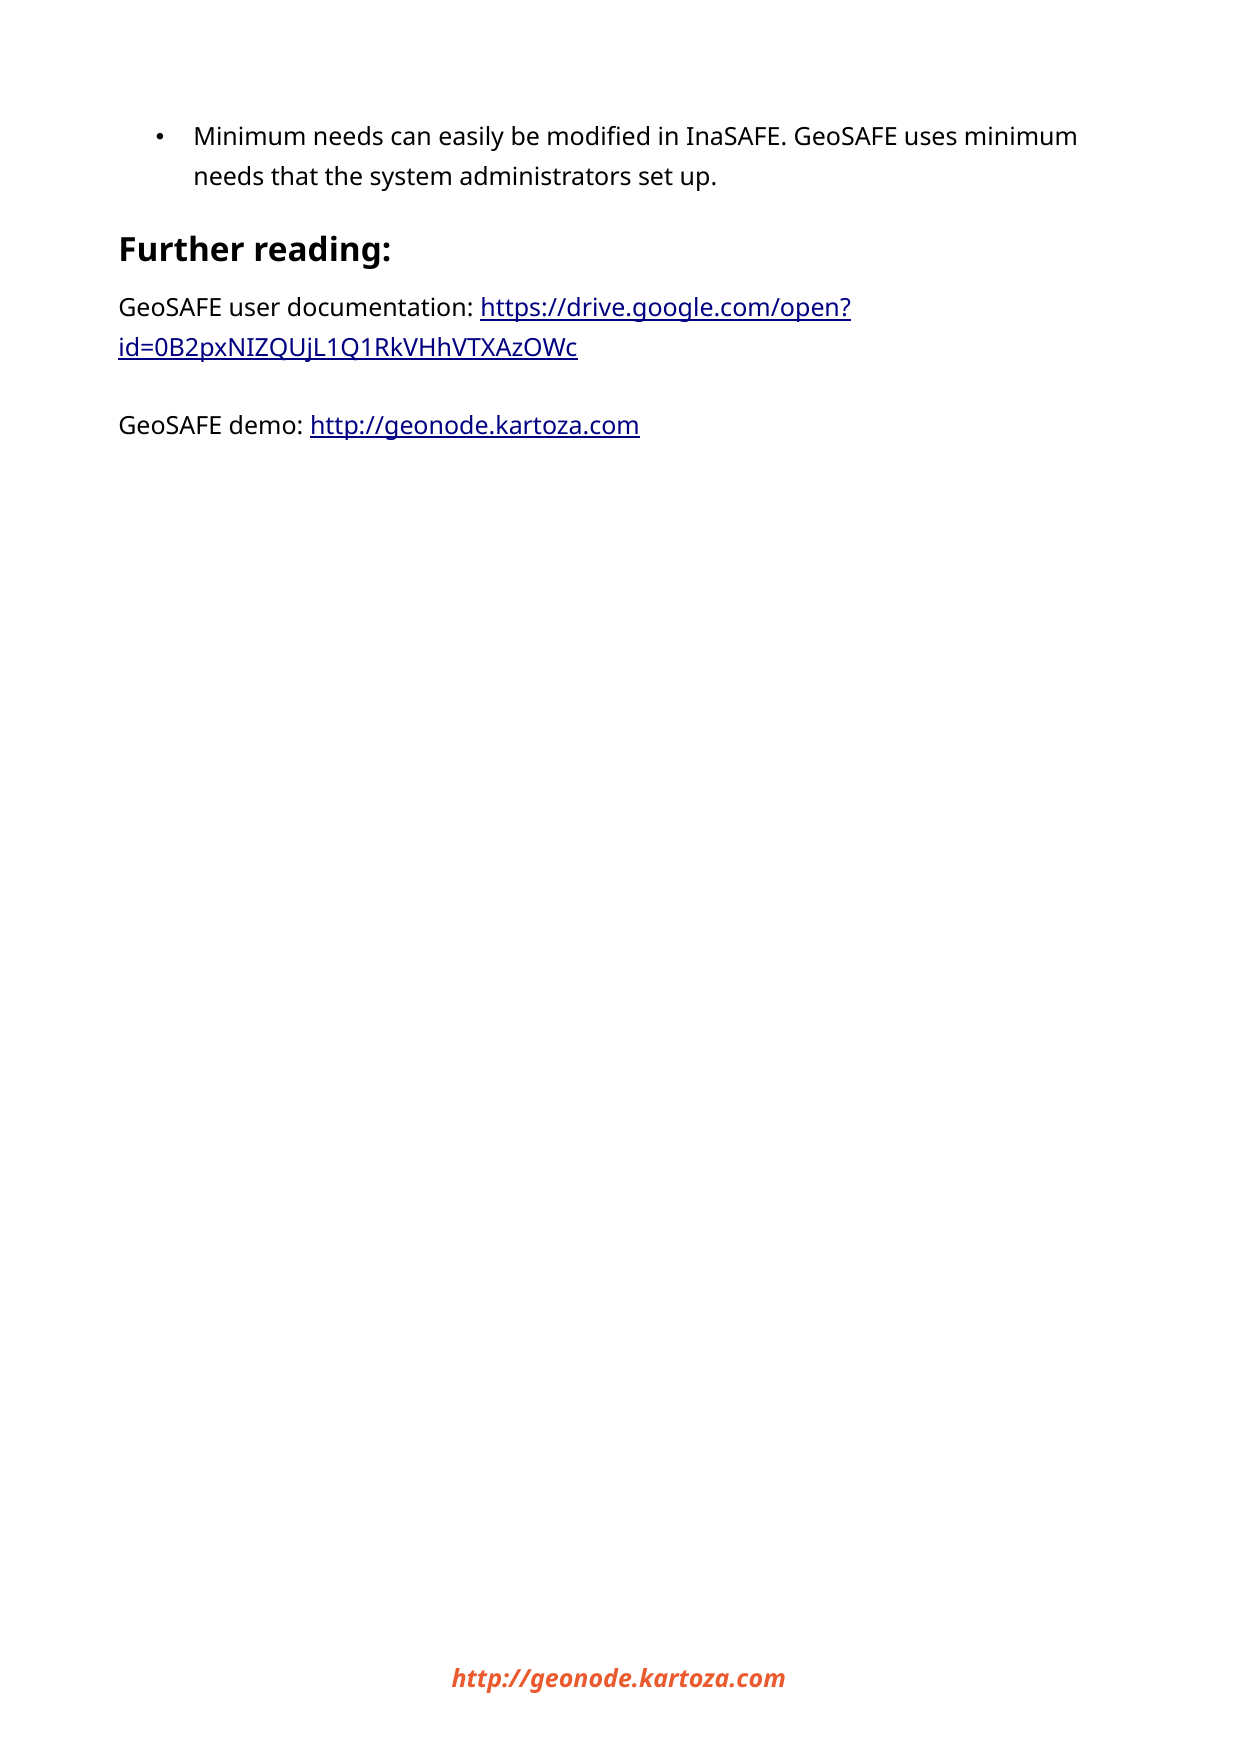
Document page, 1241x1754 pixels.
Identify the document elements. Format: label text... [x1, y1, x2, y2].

list Minimum needs can easily be modified in InaSAFE. GeoSAFE uses minimum needs that the system administrators set up. [156, 118, 1122, 193]
text GeoSAFE demo: http://geonode.kartoza.com [118, 408, 1122, 442]
text GeoSAFE user documentation: https://drive.google.com/open?id=0B2pxNIZQUjL1Q1RkVHhVTXAzOWc [118, 290, 1122, 363]
subtitle Further reading: [118, 226, 1122, 272]
